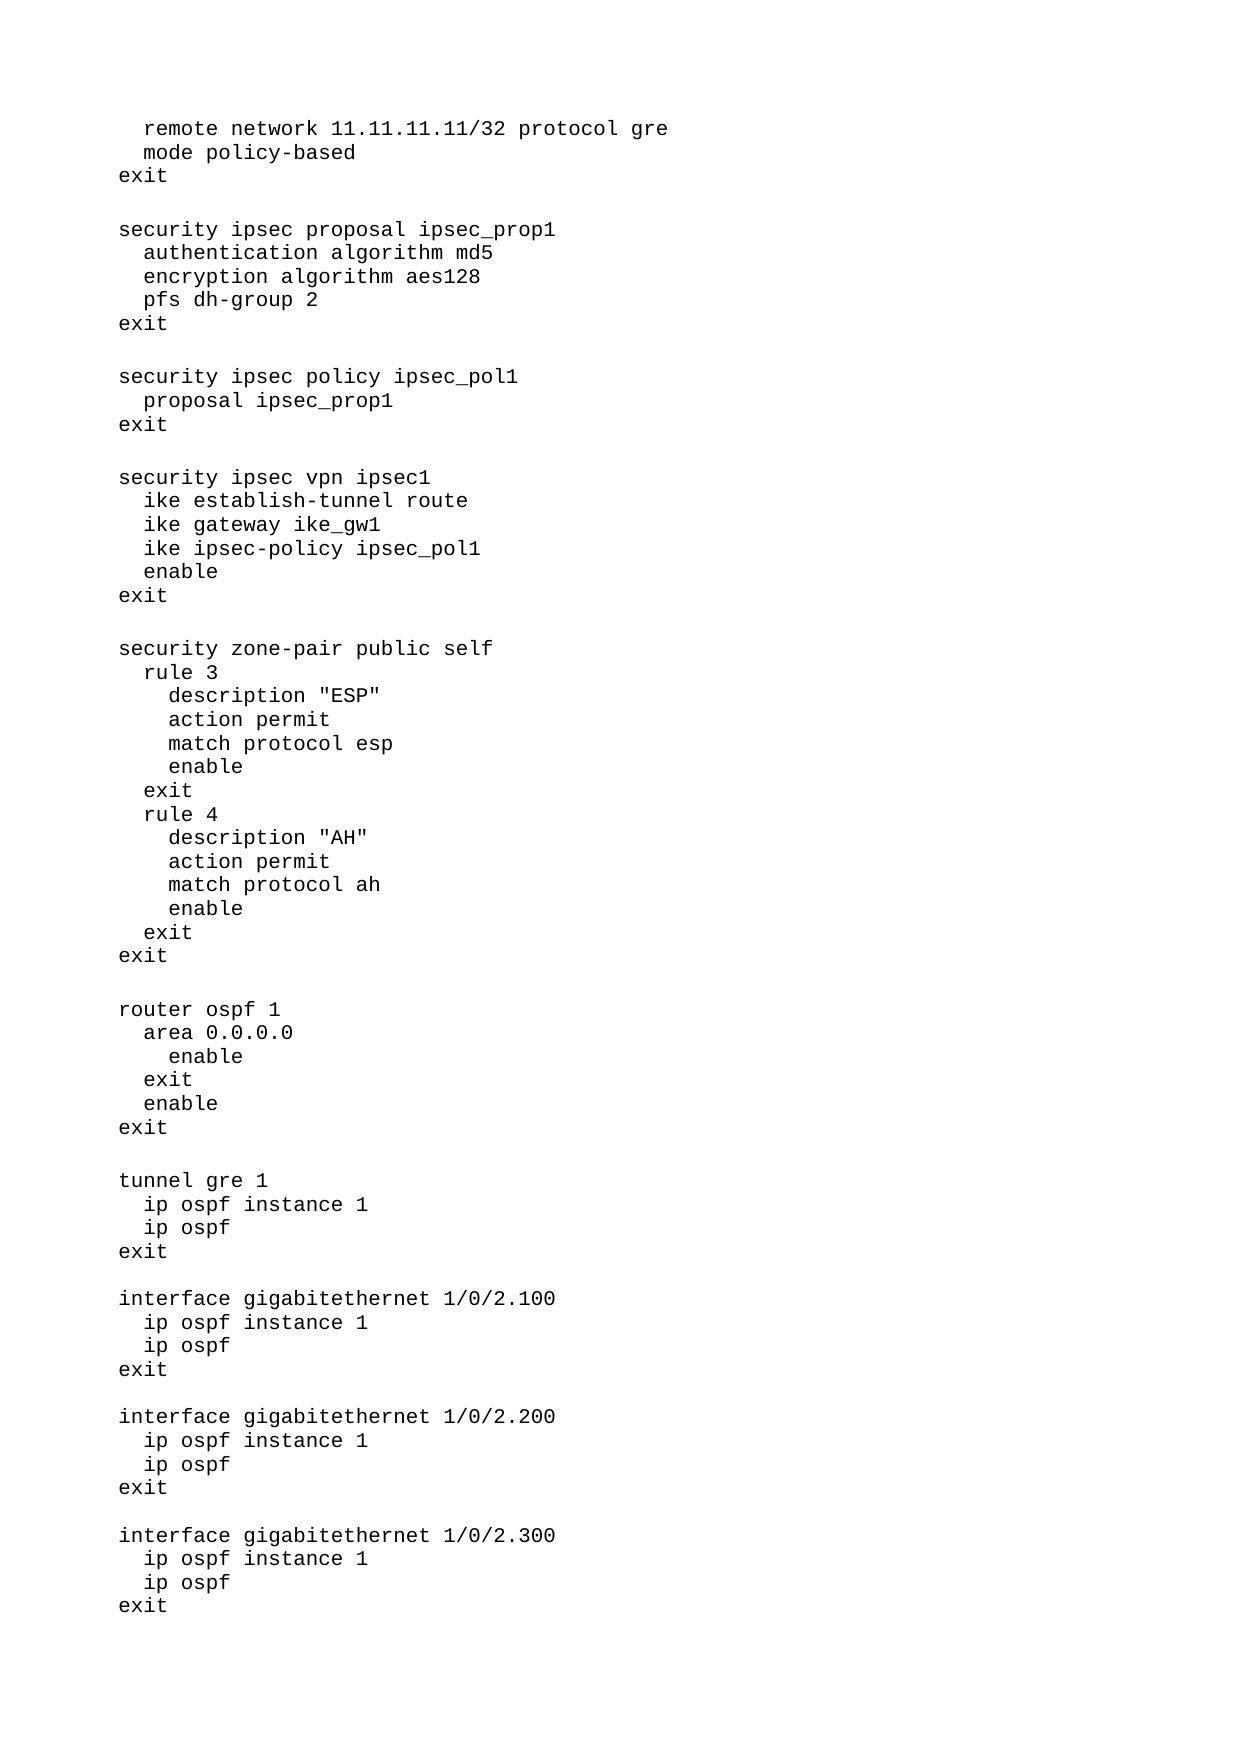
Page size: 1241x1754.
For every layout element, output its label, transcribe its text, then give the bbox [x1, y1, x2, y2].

text ip ospf [118, 1335, 1122, 1359]
text interface gigabitethernet 1/0/2.300 [118, 1524, 1122, 1548]
text enable [118, 1046, 1122, 1069]
text ip ospf [118, 1454, 1122, 1477]
text remote network 11.11.11.11/32 protocol gre [118, 118, 1122, 142]
text exit [118, 1069, 1122, 1093]
text action permit [118, 851, 1122, 874]
text ip ospf [118, 1217, 1122, 1241]
text mode policy-based [118, 142, 1122, 165]
text router ospf 1 [118, 998, 1122, 1022]
text exit [118, 945, 1122, 969]
text exit [118, 1117, 1122, 1140]
text ip ospf [118, 1572, 1122, 1596]
text ike gateway ike_gw1 [118, 514, 1122, 538]
text security ipsec vpn ipsec1 [118, 467, 1122, 490]
text proposal ipsec_prop1 [118, 390, 1122, 413]
text ip ospf instance 1 [118, 1193, 1122, 1217]
text exit [118, 1241, 1122, 1264]
text rule 3 [118, 662, 1122, 685]
text security zone-pair public self [118, 638, 1122, 662]
text exit [118, 1359, 1122, 1383]
text exit [118, 1596, 1122, 1619]
text exit [118, 165, 1122, 189]
text ike ipsec-policy ipsec_pol1 [118, 538, 1122, 561]
text area 0.0.0.0 [118, 1022, 1122, 1046]
text description "AH" [118, 827, 1122, 851]
text tunnel gre 1 [118, 1170, 1122, 1193]
text exit [118, 585, 1122, 608]
text description "ESP" [118, 685, 1122, 709]
text ike establish-tunnel route [118, 490, 1122, 514]
text action permit [118, 709, 1122, 733]
text encryption algorithm aes128 [118, 266, 1122, 289]
text enable [118, 756, 1122, 780]
text rule 4 [118, 803, 1122, 827]
text enable [118, 898, 1122, 922]
text security ipsec proposal ipsec_prop1 [118, 218, 1122, 242]
text enable [118, 561, 1122, 585]
text ip ospf instance 1 [118, 1312, 1122, 1335]
text exit [118, 313, 1122, 337]
text ip ospf instance 1 [118, 1548, 1122, 1572]
text exit [118, 413, 1122, 437]
text enable [118, 1093, 1122, 1117]
text interface gigabitethernet 1/0/2.200 [118, 1406, 1122, 1430]
text authentication algorithm md5 [118, 242, 1122, 266]
text interface gigabitethernet 1/0/2.100 [118, 1288, 1122, 1312]
text exit [118, 922, 1122, 945]
text exit [118, 1477, 1122, 1501]
text ip ospf instance 1 [118, 1430, 1122, 1454]
text pfs dh-group 2 [118, 289, 1122, 313]
text exit [118, 780, 1122, 803]
text security ipsec policy ipsec_pol1 [118, 366, 1122, 390]
text match protocol esp [118, 733, 1122, 756]
text match protocol ah [118, 874, 1122, 898]
